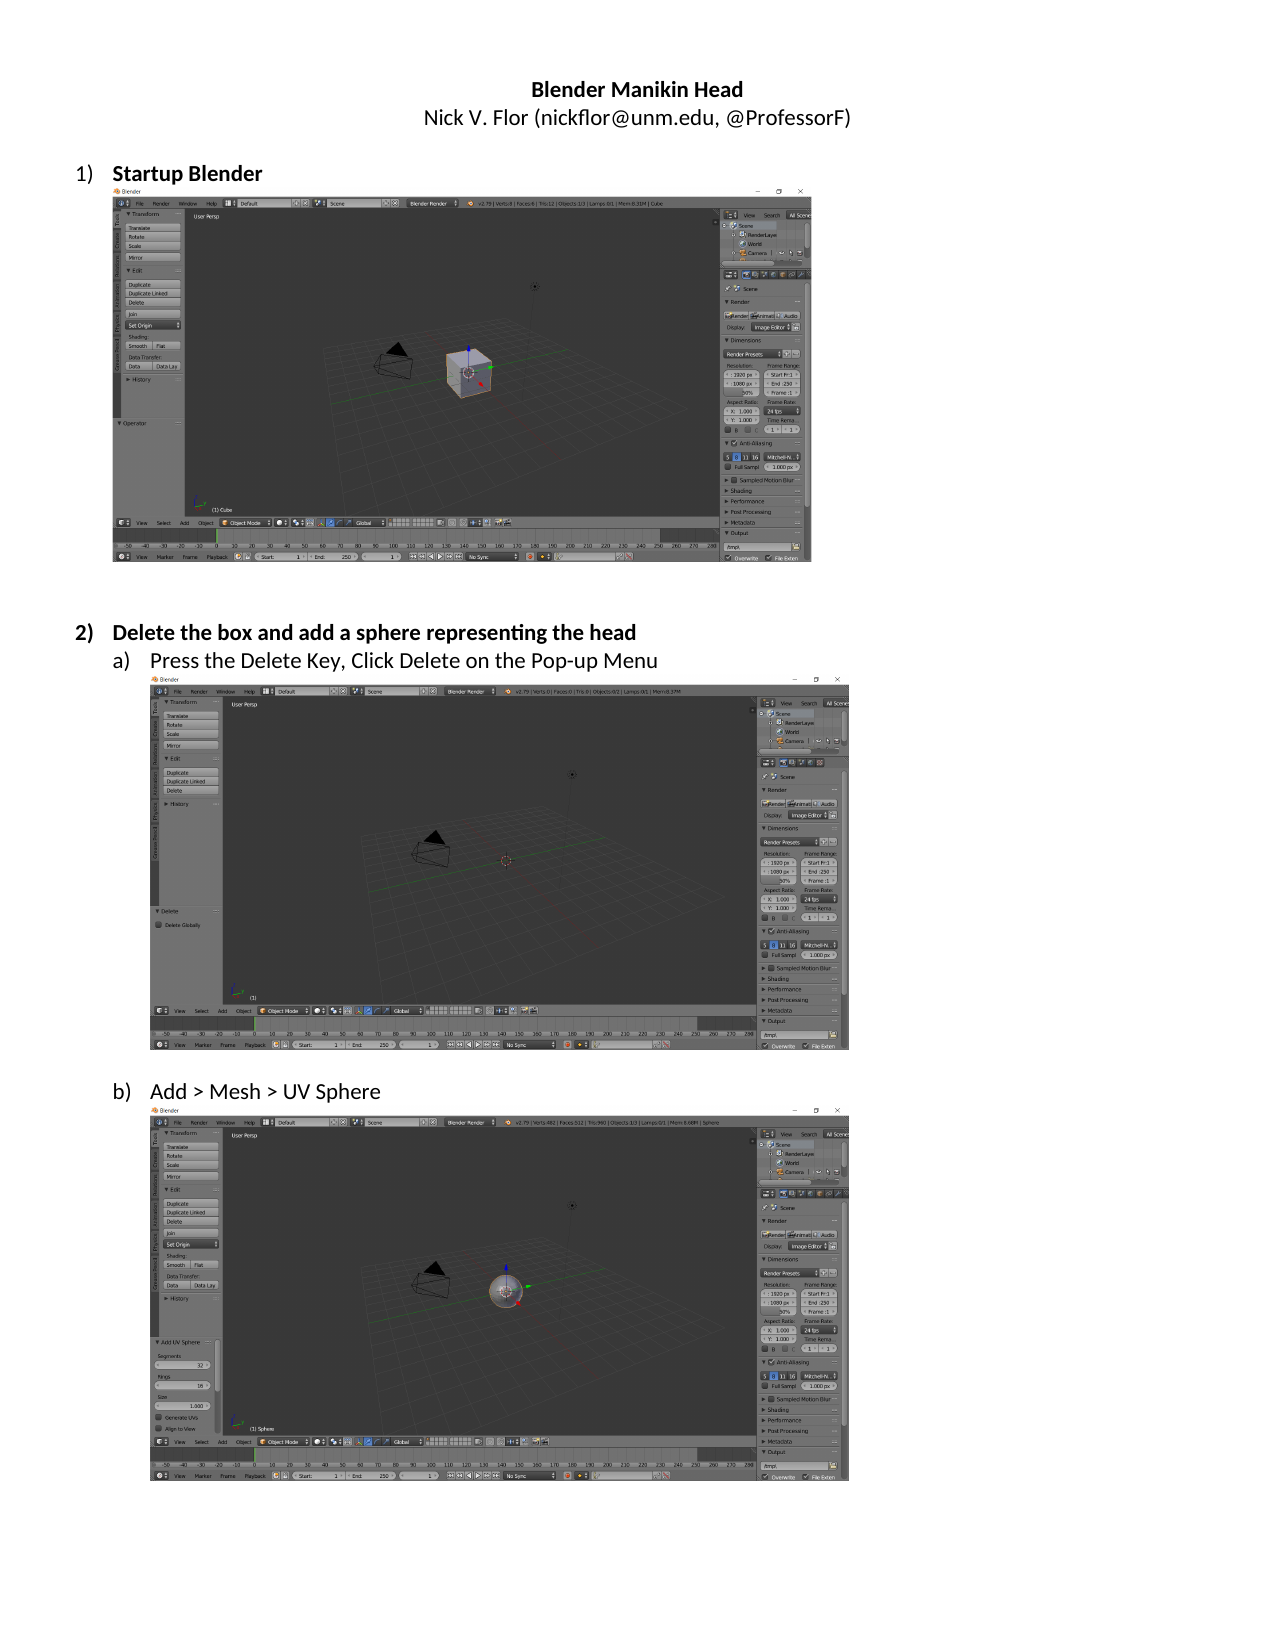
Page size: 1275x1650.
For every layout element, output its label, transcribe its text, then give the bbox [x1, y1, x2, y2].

list Delete the box and add a sphere representing the head [75, 618, 1200, 646]
list Add > Mesh > UV Sphere [112, 1077, 1200, 1480]
list Startup Blender [75, 159, 1200, 562]
text Blender Manikin Head [75, 75, 1200, 103]
text Nick V. Flor (nickflor@unm.edu, @ProfessorF) [75, 103, 1200, 131]
list Press the Delete Key, Click Delete on the Pop-up Menu [112, 646, 1200, 1049]
